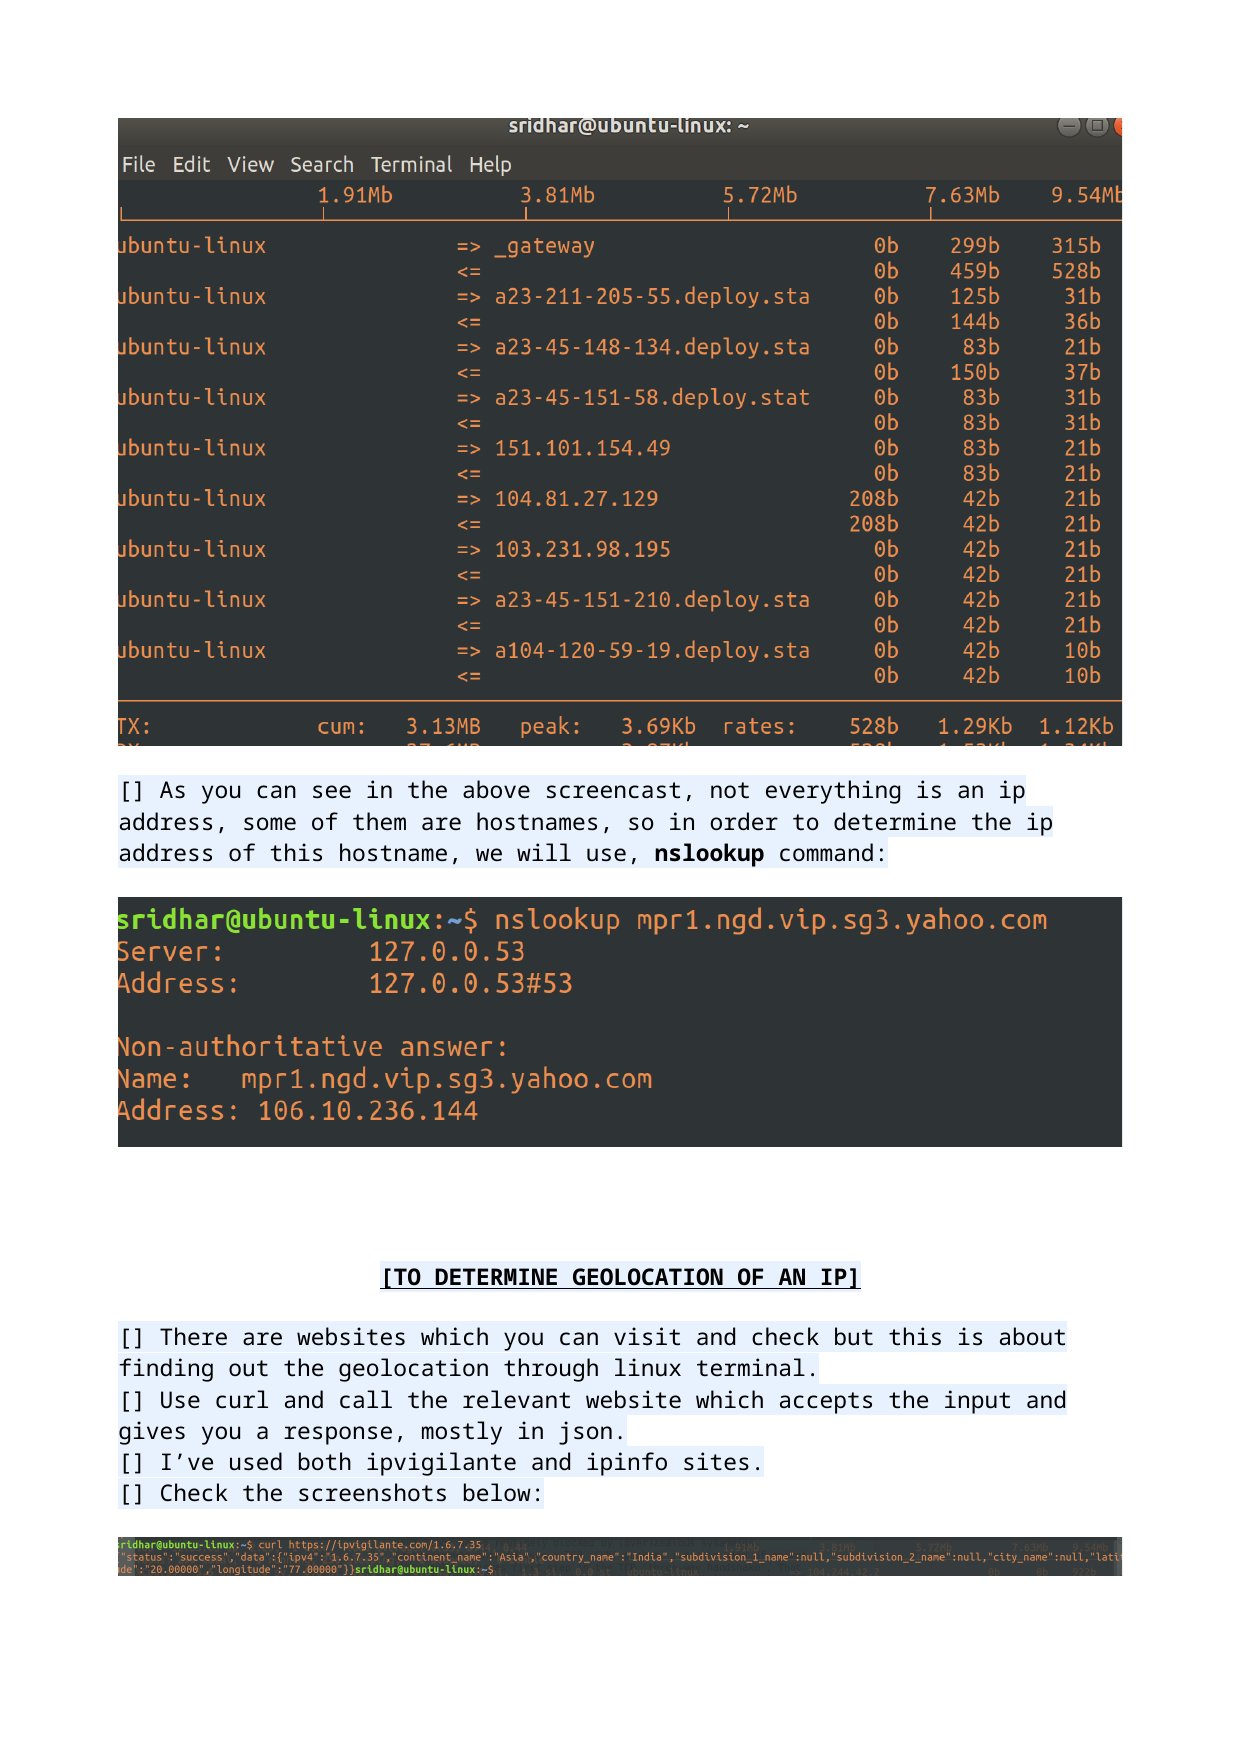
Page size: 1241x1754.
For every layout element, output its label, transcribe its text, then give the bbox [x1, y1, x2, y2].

text [] As you can see in the above screencast, not everything is an ip address, some of them are hostnames, so in order to determine the ip address of this hostname, we will use, nslookup command: [118, 774, 1122, 868]
picture [118, 897, 1123, 1147]
picture [118, 1537, 1123, 1576]
text [TO DETERMINE GEOLOCATION OF AN IP] [118, 1261, 1122, 1292]
picture [118, 118, 1123, 746]
text [] There are websites which you can visit and check but this is about finding out the geolocation through linux terminal. [118, 1321, 1122, 1384]
text [] I’ve used both ipvigilante and ipinfo sites. [118, 1446, 1122, 1477]
text [] Check the screenshots below: [118, 1477, 1122, 1509]
text [] Use curl and call the relevant website which accepts the input and gives you a response, mostly in json. [118, 1384, 1122, 1446]
